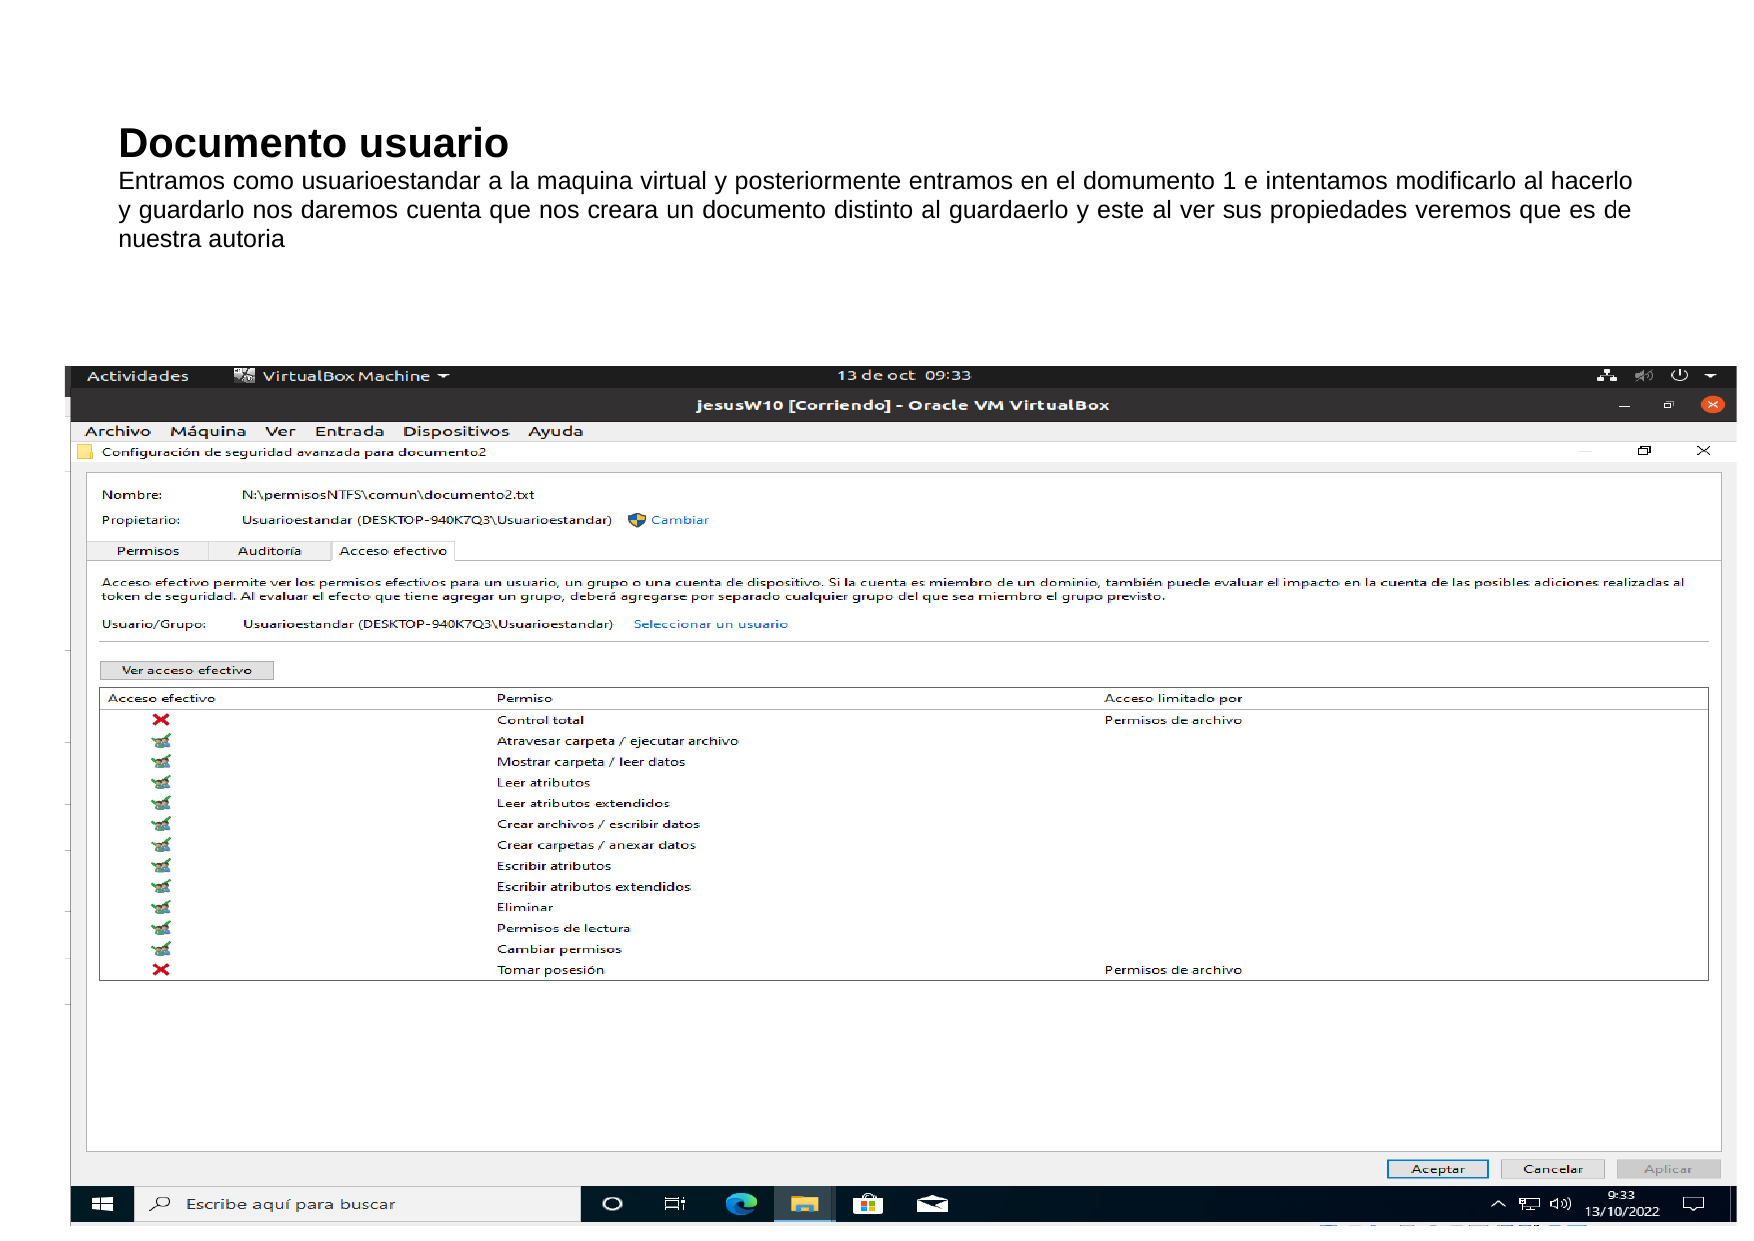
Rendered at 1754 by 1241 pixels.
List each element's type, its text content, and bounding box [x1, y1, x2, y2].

picture [64, 366, 1737, 1226]
text Documento usuario [118, 118, 1636, 166]
text Entramos como usuarioestandar a la maquina virtual y posteriormente entramos en el domumento 1 e intentamos modificarlo al hacerlo y guardarlo nos daremos cuenta que nos creara un documento distinto al guardaerlo y este al ver sus propiedades veremos que es de nuestra autoria [118, 166, 1636, 252]
